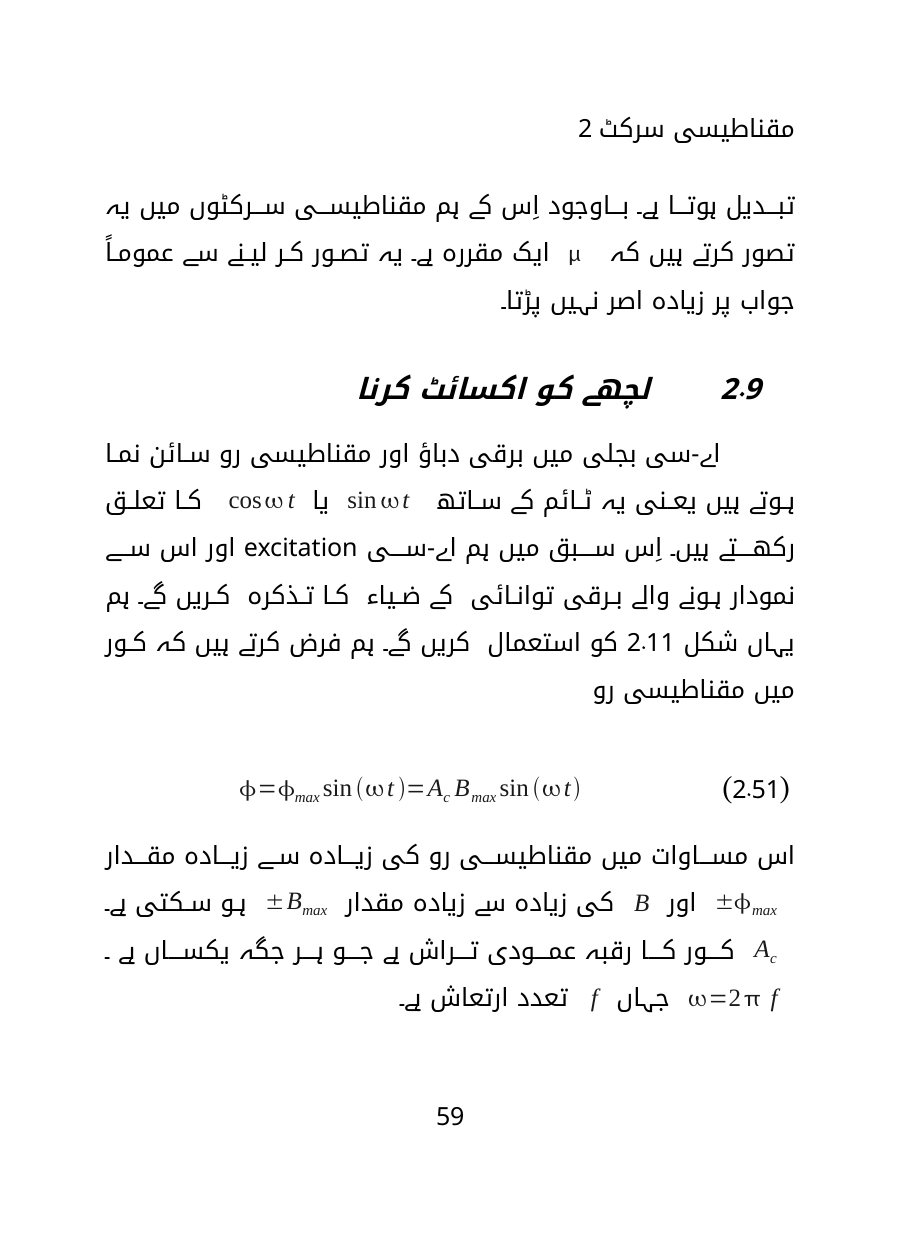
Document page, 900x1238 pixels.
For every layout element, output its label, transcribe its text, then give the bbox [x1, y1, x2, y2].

text اے-سی بجلی میں برقی دباؤ اور مقناطیسی رو سائن نما ہوتے ہیں یعنی یہ ٹائم کے ساتھ یا کا تعلق رکھتے ہیں۔ اِس سبق میں ہم اے-سی excitation اور اس سے نمودار ہونے والے برقی توانائی کے ضیاء کا تذکرہ کریں گے۔ ہم یہاں شکل 2.11 کو استعمال کریں گے۔ ہم فرض کرتے ہیں کہ کور میں مقناطیسی رو [105, 430, 795, 714]
text کسی بھی شہ میں اور کے تعلق کو گراف کے ذریعہ سے پیش کیا جاتا ہے۔ ایسا ہی ایک گراف شکل 2.10 میں دکھایا گیا ہے۔ گراف کو دیکھا جائے توکے کسی ایک مقدار کے لئےکے دو مقدار ہیں۔ اگر مقناطیسی رو بڑھ رہا ہو تو، گراف میں نیچے سے اُوپر جانے والی لکیر، اِس میں اور کے تعلق کو پیش کرتی ہے اور اگر مقناطیسی رو کم ہو رہا ہو تو، اوپر سے نیچے آنے والی لکیر، اِس تعلق کو پیش کرتی ہے۔ چونکہ ، لہٰذا کے مقدار تبدیل ہونے سے بھی تبدیل ہوتا ہے۔ باوجود اِس کے ہم مقناطیسی سرکٹوں میں یہ تصور کرتے ہیں کہ ایک مقررہ ہے۔ یہ تصور کر لینے سے عموماً جواب پر زیادہ اصر نہیں پڑتا۔ [105, 182, 795, 324]
table_header (2.51) [706, 761, 795, 832]
table_header [105, 761, 706, 832]
text اس مساوات میں مقناطیسی رو کی زیادہ سے زیادہ مقداراورکی زیادہ سے زیادہ مقدارہو سکتی ہے۔کور کا رقبہ عمودی تراش ہے جو ہر جگہ یکساں ہے ۔جہاںتعدد ارتعاش ہے۔ [105, 832, 795, 1022]
subtitle لچھے کو اکسائٹ کرنا [105, 362, 720, 417]
